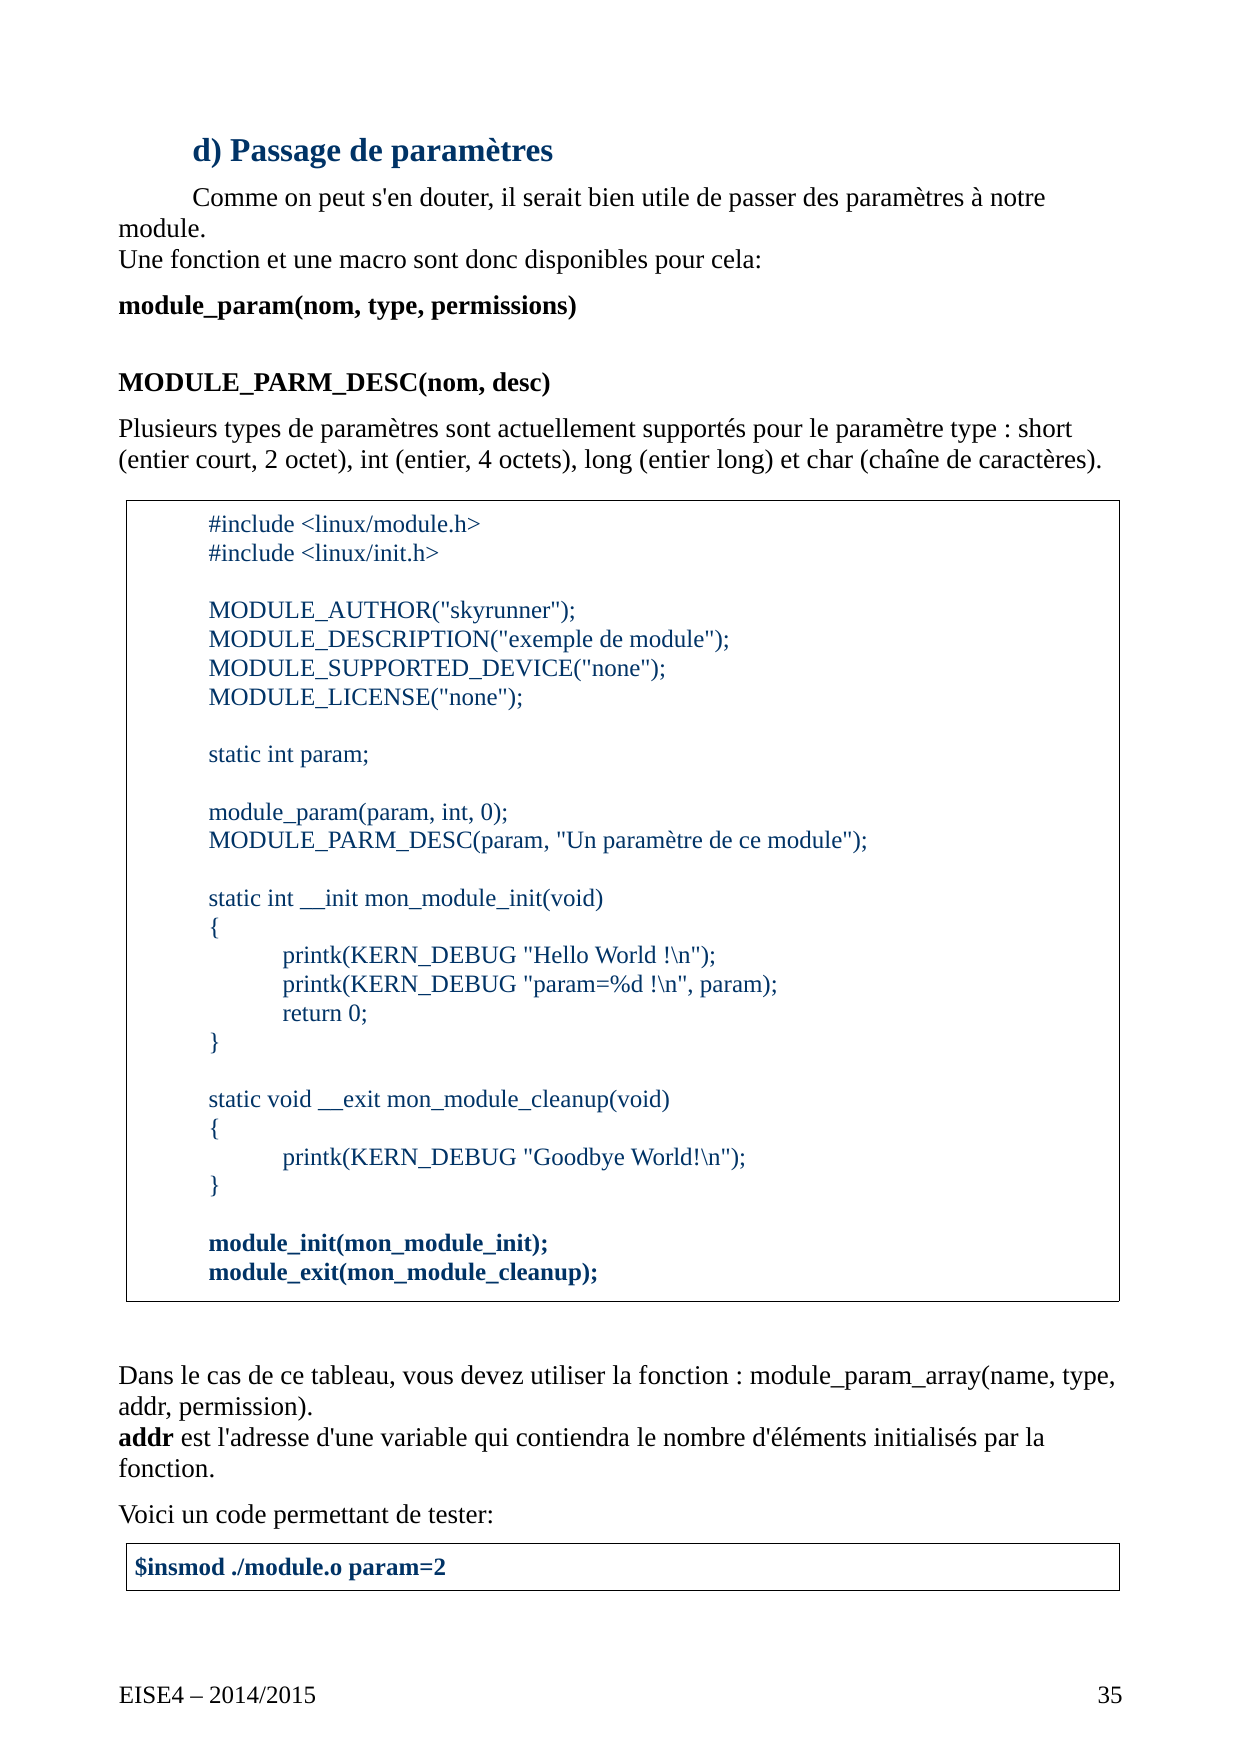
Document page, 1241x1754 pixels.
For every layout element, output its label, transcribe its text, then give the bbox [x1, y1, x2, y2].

text #include <linux/module.h> [134, 509, 1110, 538]
subtitle d) Passage de paramètres [118, 130, 1122, 168]
text } [134, 1170, 1110, 1199]
text MODULE_PARM_DESC(param, "Un paramètre de ce module"); [134, 825, 1110, 854]
text module_exit(mon_module_cleanup); [134, 1257, 1110, 1285]
text Voici un code permettant de tester: [118, 1498, 1122, 1529]
text static void __exit mon_module_cleanup(void) [134, 1084, 1110, 1113]
text { [134, 912, 1110, 940]
text MODULE_PARM_DESC(nom, desc) [118, 335, 1122, 397]
text MODULE_AUTHOR("skyrunner"); [134, 595, 1110, 624]
text Dans le cas de ce tableau, vous devez utiliser la fonction : module_param_array(name, type, addr, permission). addr est l'adresse d'une variable qui contiendra le nombre d'éléments initialisés par la fonction. [118, 1359, 1122, 1483]
text static int param; [134, 739, 1110, 768]
text module_param(nom, type, permissions) [118, 289, 1122, 320]
text MODULE_SUPPORTED_DEVICE("none"); [134, 653, 1110, 682]
text { [134, 1113, 1110, 1142]
text module_init(mon_module_init); [134, 1228, 1110, 1257]
text static int __init mon_module_init(void) [134, 883, 1110, 912]
text MODULE_LICENSE("none"); [134, 682, 1110, 710]
text printk(KERN_DEBUG "Goodbye World!\n"); [134, 1142, 1110, 1170]
text #include <linux/init.h> [134, 538, 1110, 567]
text printk(KERN_DEBUG "Hello World !\n"); [134, 940, 1110, 969]
text } [134, 1027, 1110, 1055]
text return 0; [134, 998, 1110, 1027]
text $insmod ./module.o param=2 [134, 1552, 1110, 1581]
text module_param(param, int, 0); [134, 797, 1110, 825]
text Comme on peut s'en douter, il serait bien utile de passer des paramètres à notre module. Une fonction et une macro sont donc disponibles pour cela: [118, 181, 1122, 274]
text printk(KERN_DEBUG "param=%d !\n", param); [134, 969, 1110, 998]
text Plusieurs types de paramètres sont actuellement supportés pour le paramètre type : short (entier court, 2 octet), int (entier, 4 octets), long (entier long) et char (chaîne de caractères). [118, 412, 1122, 474]
text MODULE_DESCRIPTION("exemple de module"); [134, 624, 1110, 653]
